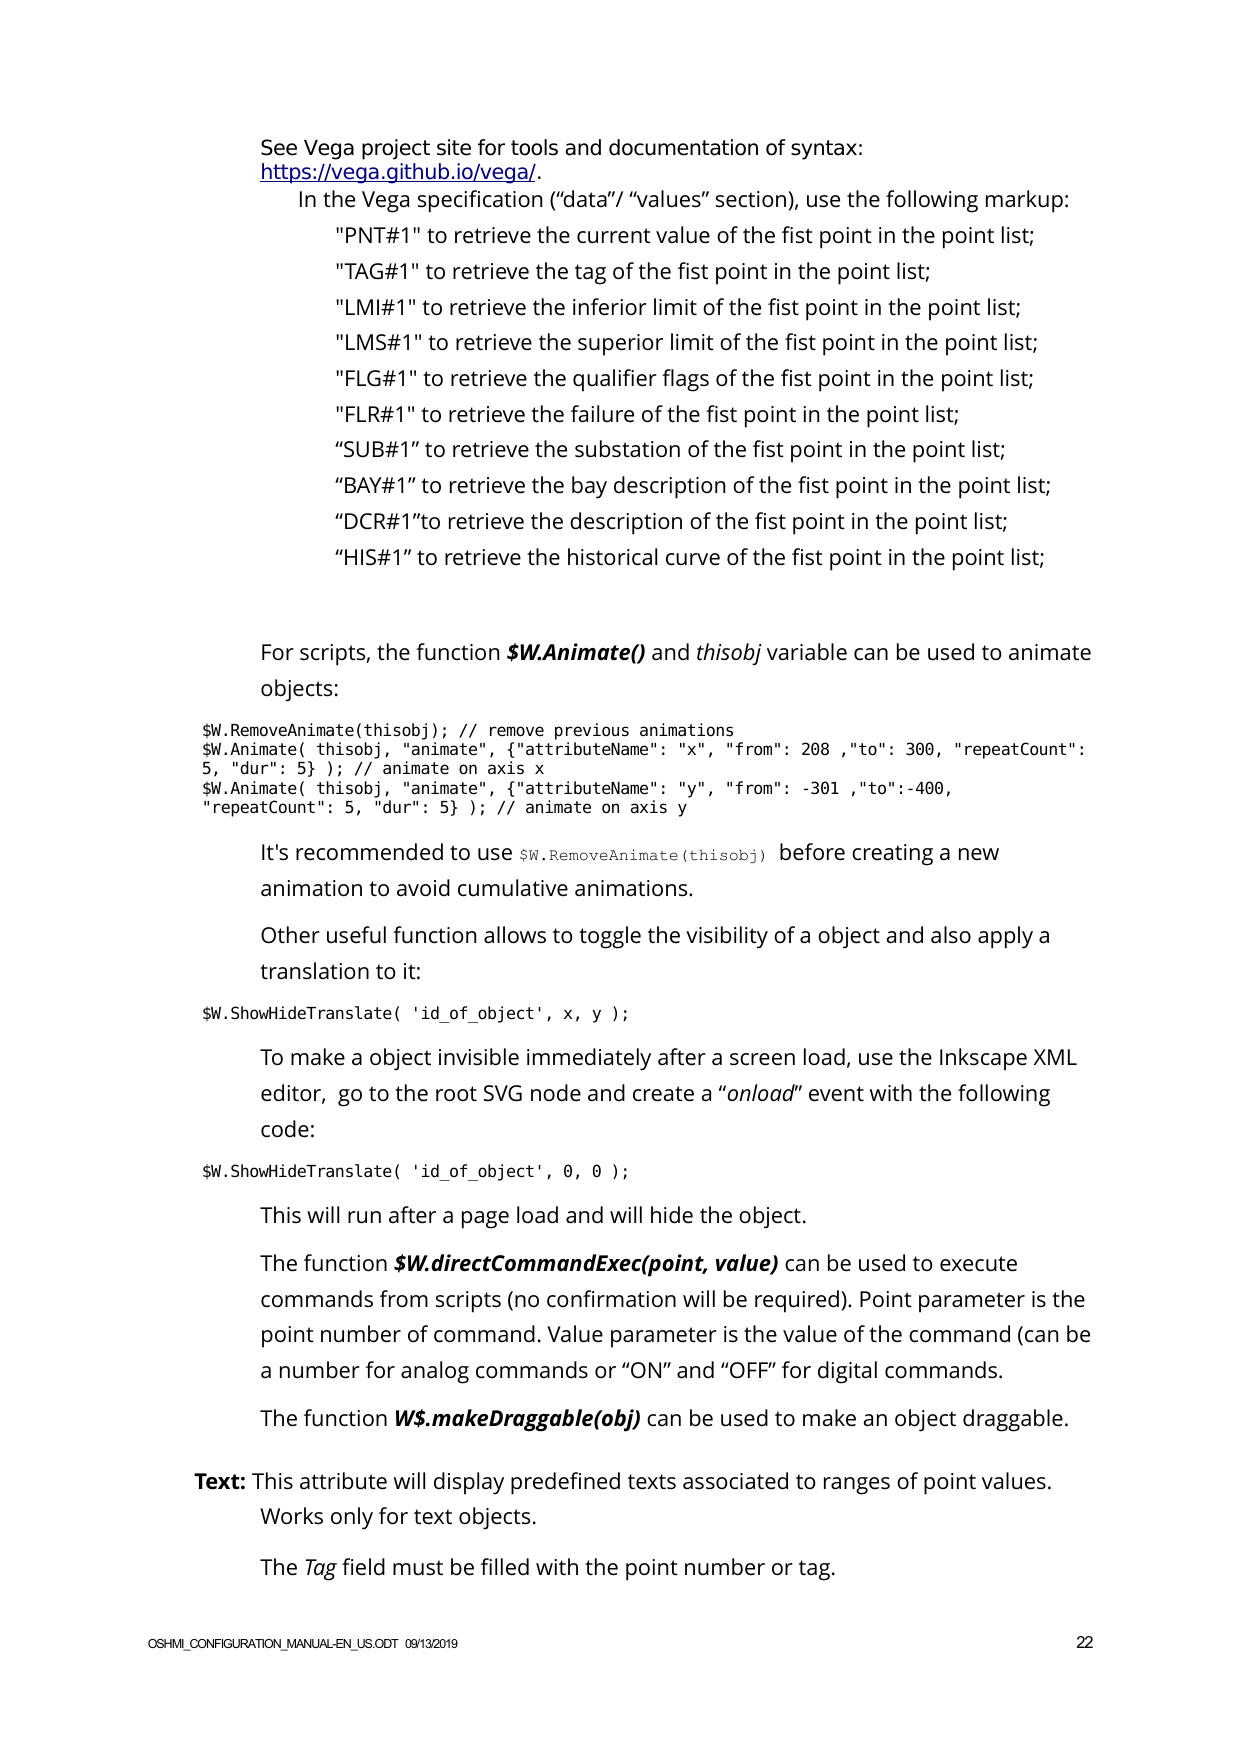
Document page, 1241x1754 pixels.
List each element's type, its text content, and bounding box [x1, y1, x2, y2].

text For scripts, the function $W.Animate() and thisobj variable can be used to animate objects: [260, 637, 1093, 703]
text The Tag field must be filled with the point number or tag. [260, 1552, 1093, 1582]
text $W.ShowHideTranslate( 'id_of_object', x, y ); [202, 1004, 1093, 1023]
text In the Vega specification (“data”/ “values” section), use the following markup: "PNT#1" to retrieve the current value of the fist point in the point list; "TAG#1" to retrieve the tag of the fist point in the point list; "LMI#1" to retrieve the inferior limit of the fist point in the point list; "LMS#1" to retrieve the superior limit of the fist point in the point list; "FLG#1" to retrieve the qualifier flags of the fist point in the point list; "FLR#1" to retrieve the failure of the fist point in the point list; “SUB#1” to retrieve the substation of the fist point in the point list; “BAY#1” to retrieve the bay description of the fist point in the point list; “DCR#1”to retrieve the description of the fist point in the point list; “HIS#1” to retrieve the historical curve of the fist point in the point list; [298, 184, 1093, 571]
text $W.RemoveAnimate(thisobj); // remove previous animations [202, 721, 1093, 740]
text To make a object invisible immediately after a screen load, use the Inkscape XML editor, go to the root SVG node and create a “onload” event with the following code: [260, 1042, 1093, 1144]
text Other useful function allows to toggle the visibility of a object and also apply a translation to it: [260, 920, 1093, 986]
text $W.Animate( thisobj, "animate", {"attributeName": "x", "from": 208 ,"to": 300, "repeatCount": 5, "dur": 5} ); // animate on axis x [202, 740, 1093, 779]
text The function W$.makeDraggable(obj) can be used to make an object draggable. [260, 1403, 1093, 1433]
text The function $W.directCommandExec(point, value) can be used to execute commands from scripts (no confirmation will be required). Point parameter is the point number of command. Value parameter is the value of the command (can be a number for analog commands or “ON” and “OFF” for digital commands. [260, 1248, 1093, 1385]
text This will run after a page load and will hide the object. [260, 1200, 1093, 1230]
text $W.Animate( thisobj, "animate", {"attributeName": "y", "from": -301 ,"to":-400, "repeatCount": 5, "dur": 5} ); // animate on axis y [202, 779, 1093, 817]
text It's recommended to use $W.RemoveAnimate(thisobj) before creating a new animation to avoid cumulative animations. [260, 837, 1093, 902]
text Text: This attribute will display predefined texts associated to ranges of point values. Works only for text objects. [194, 1466, 1093, 1531]
text $W.ShowHideTranslate( 'id_of_object', 0, 0 ); [202, 1162, 1093, 1181]
text See Vega project site for tools and documentation of syntax: https://vega.github.io/vega/. [260, 136, 1093, 184]
